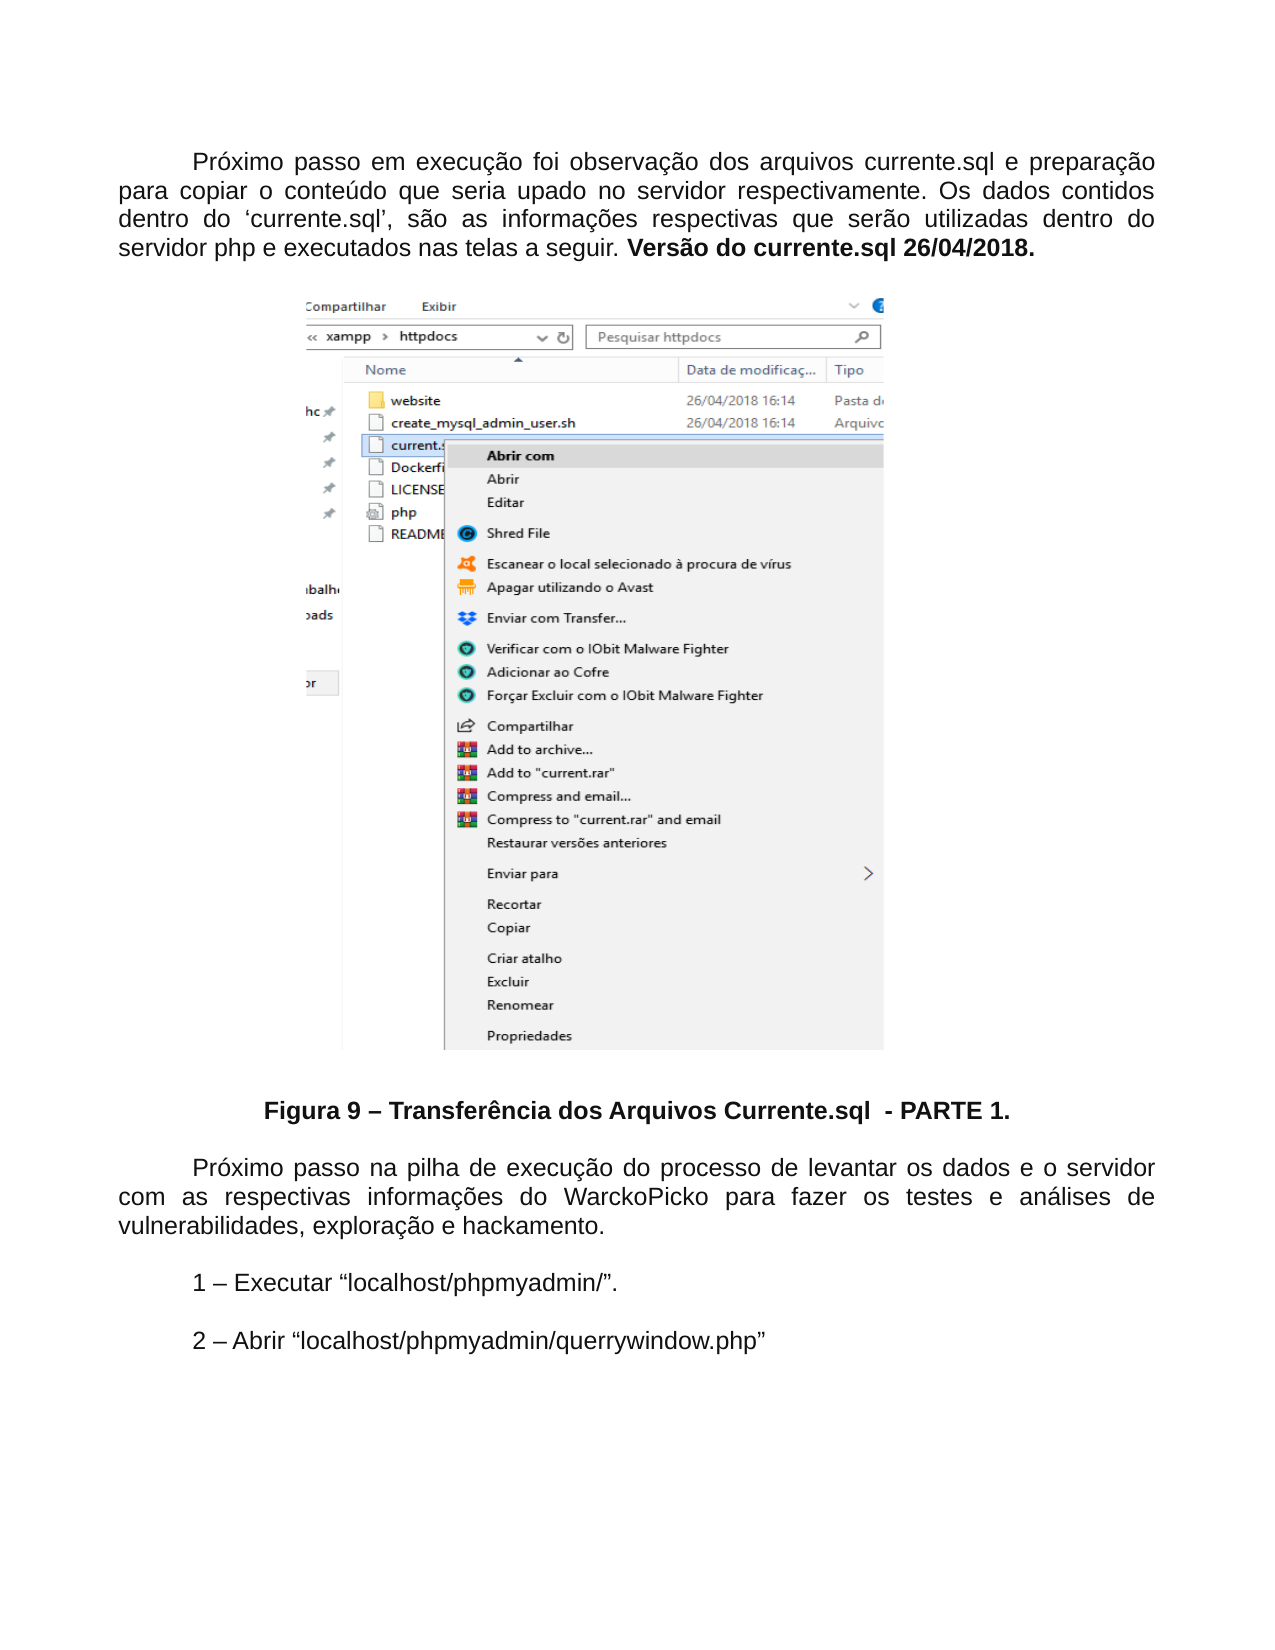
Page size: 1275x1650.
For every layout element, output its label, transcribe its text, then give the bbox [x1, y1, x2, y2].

text Próximo passo na pilha de execução do processo de levantar os dados e o servidor com as respectivas informações do WarckoPicko para fazer os testes e análises de vulnerabilidades, exploração e hackamento. [118, 1153, 1157, 1239]
text 2 – Abrir “localhost/phpmyadmin/querrywindow.php” [118, 1326, 1157, 1354]
text 1 – Executar “localhost/phpmyadmin/”. [118, 1268, 1157, 1297]
text Próximo passo em execução foi observação dos arquivos currente.sql e preparação para copiar o conteúdo que seria upado no servidor respectivamente. Os dados contidos dentro do ‘currente.sql’, são as informações respectivas que serão utilizadas dentro do servidor php e executados nas telas a seguir. Versão do currente.sql 26/04/2018. [118, 147, 1157, 262]
picture [306, 296, 885, 1050]
text Figura 9 – Transferência dos Arquivos Currente.sql - PARTE 1. [118, 1096, 1157, 1124]
